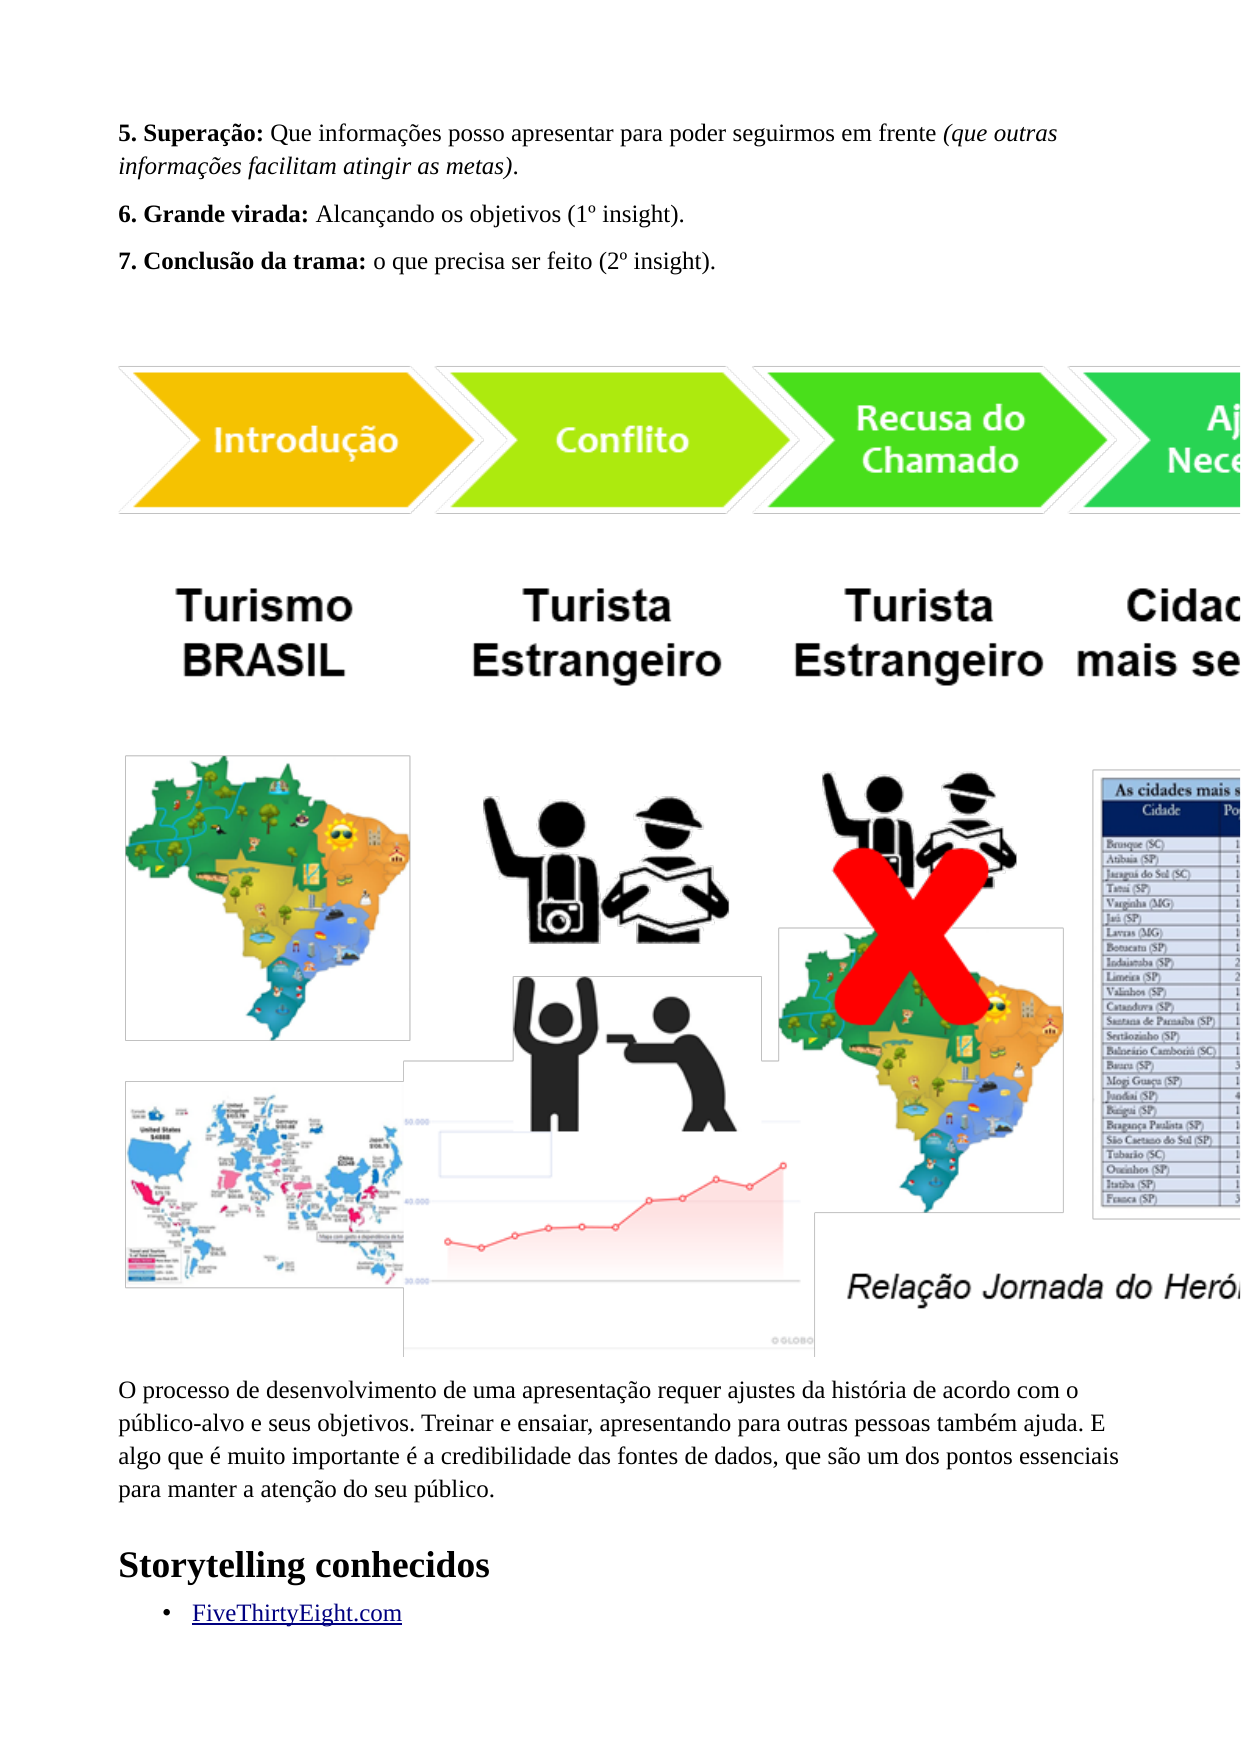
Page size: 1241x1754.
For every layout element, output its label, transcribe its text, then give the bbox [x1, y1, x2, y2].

list FiveThirtyEight.com [162, 1598, 1122, 1627]
picture [118, 293, 1241, 1357]
subtitle Storytelling conhecidos [118, 1543, 1122, 1586]
text 6. Grande virada: Alcançando os objetivos (1º insight). [118, 199, 1122, 227]
text O processo de desenvolvimento de uma apresentação requer ajustes da história de acordo com o público-alvo e seus objetivos. Treinar e ensaiar, apresentando para outras pessoas também ajuda. E algo que é muito importante é a credibilidade das fontes de dados, que são um dos pontos essenciais para manter a atenção do seu público. [118, 1375, 1122, 1503]
text 5. Superação: Que informações posso apresentar para poder seguirmos em frente (que outras informações facilitam atingir as metas). [118, 118, 1122, 180]
text 7. Conclusão da trama: o que precisa ser feito (2º insight). [118, 246, 1122, 275]
